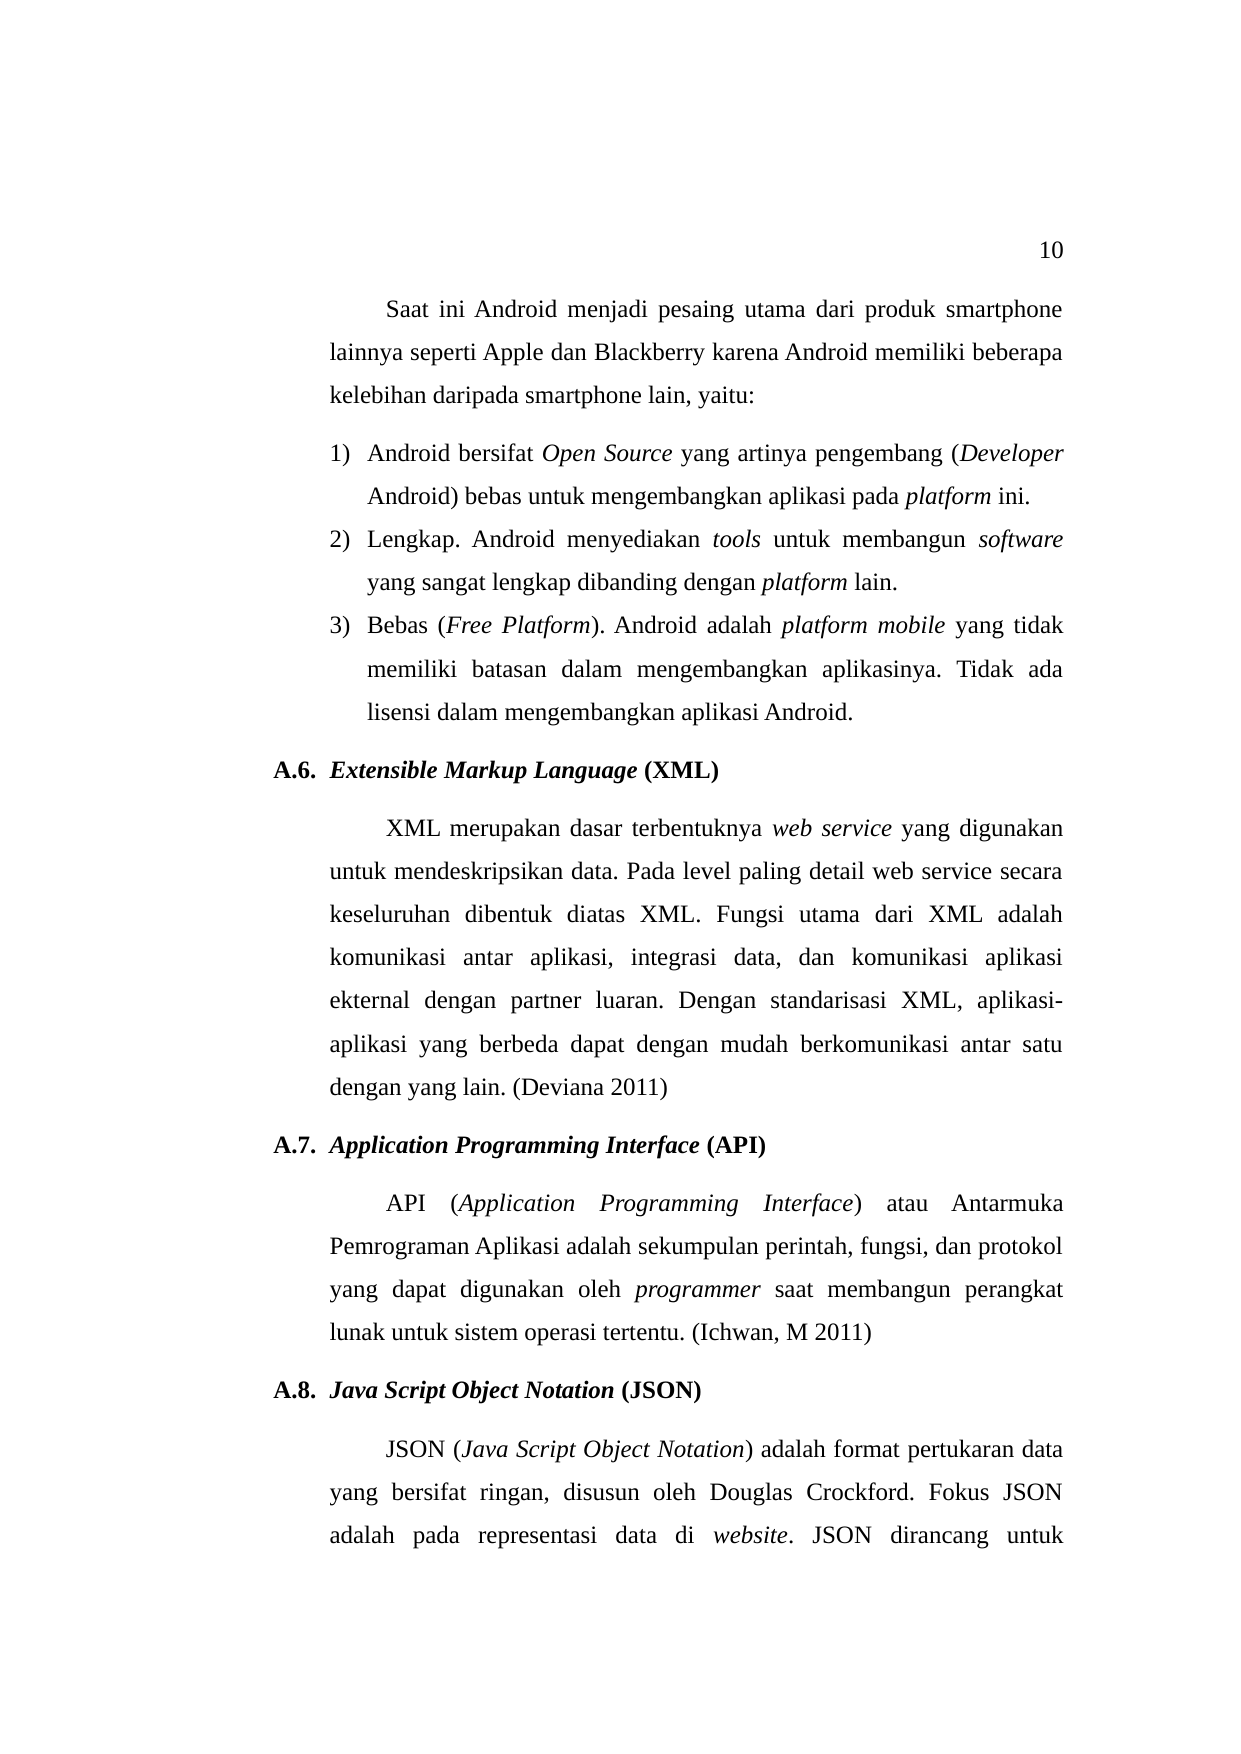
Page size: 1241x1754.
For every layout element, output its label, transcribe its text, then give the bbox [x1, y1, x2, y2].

list Bebas (Free Platform). Android adalah platform mobile yang tidak memiliki batasan dalam mengembangkan aplikasinya. Tidak ada lisensi dalam mengembangkan aplikasi Android. [329, 611, 1063, 726]
text XML merupakan dasar terbentuknya web service yang digunakan untuk mendeskripsikan data. Pada level paling detail web service secara keseluruhan dibentuk diatas XML. Fungsi utama dari XML adalah komunikasi antar aplikasi, integrasi data, dan komunikasi aplikasi ekternal dengan partner luaran. Dengan standarisasi XML, aplikasi-aplikasi yang berbeda dapat dengan mudah berkomunikasi antar satu dengan yang lain. (Deviana 2011)⁠ [329, 813, 1063, 1101]
list Android bersifat Open Source yang artinya pengembang (Developer Android) bebas untuk mengembangkan aplikasi pada platform ini. [329, 438, 1063, 510]
list Application Programming Interface (API) [273, 1130, 1063, 1159]
list Extensible Markup Language (XML) [273, 755, 1063, 784]
text Saat ini Android menjadi pesaing utama dari produk smartphone lainnya seperti Apple dan Blackberry karena Android memiliki beberapa kelebihan daripada smartphone lain, yaitu: [329, 294, 1063, 409]
list Lengkap. Android menyediakan tools untuk membangun software yang sangat lengkap dibanding dengan platform lain. [329, 524, 1063, 596]
text JSON (Java Script Object Notation) adalah format pertukaran data yang bersifat ringan, disusun oleh Douglas Crockford. Fokus JSON adalah pada representasi data di website. JSON dirancang untuk [329, 1434, 1063, 1549]
text API (Application Programming Interface) atau Antarmuka Pemrograman Aplikasi adalah sekumpulan perintah, fungsi, dan protokol yang dapat digunakan oleh programmer saat membangun perangkat lunak untuk sistem operasi tertentu. (Ichwan, M 2011)⁠ [329, 1188, 1063, 1346]
list Java Script Object Notation (JSON) [273, 1376, 1063, 1404]
